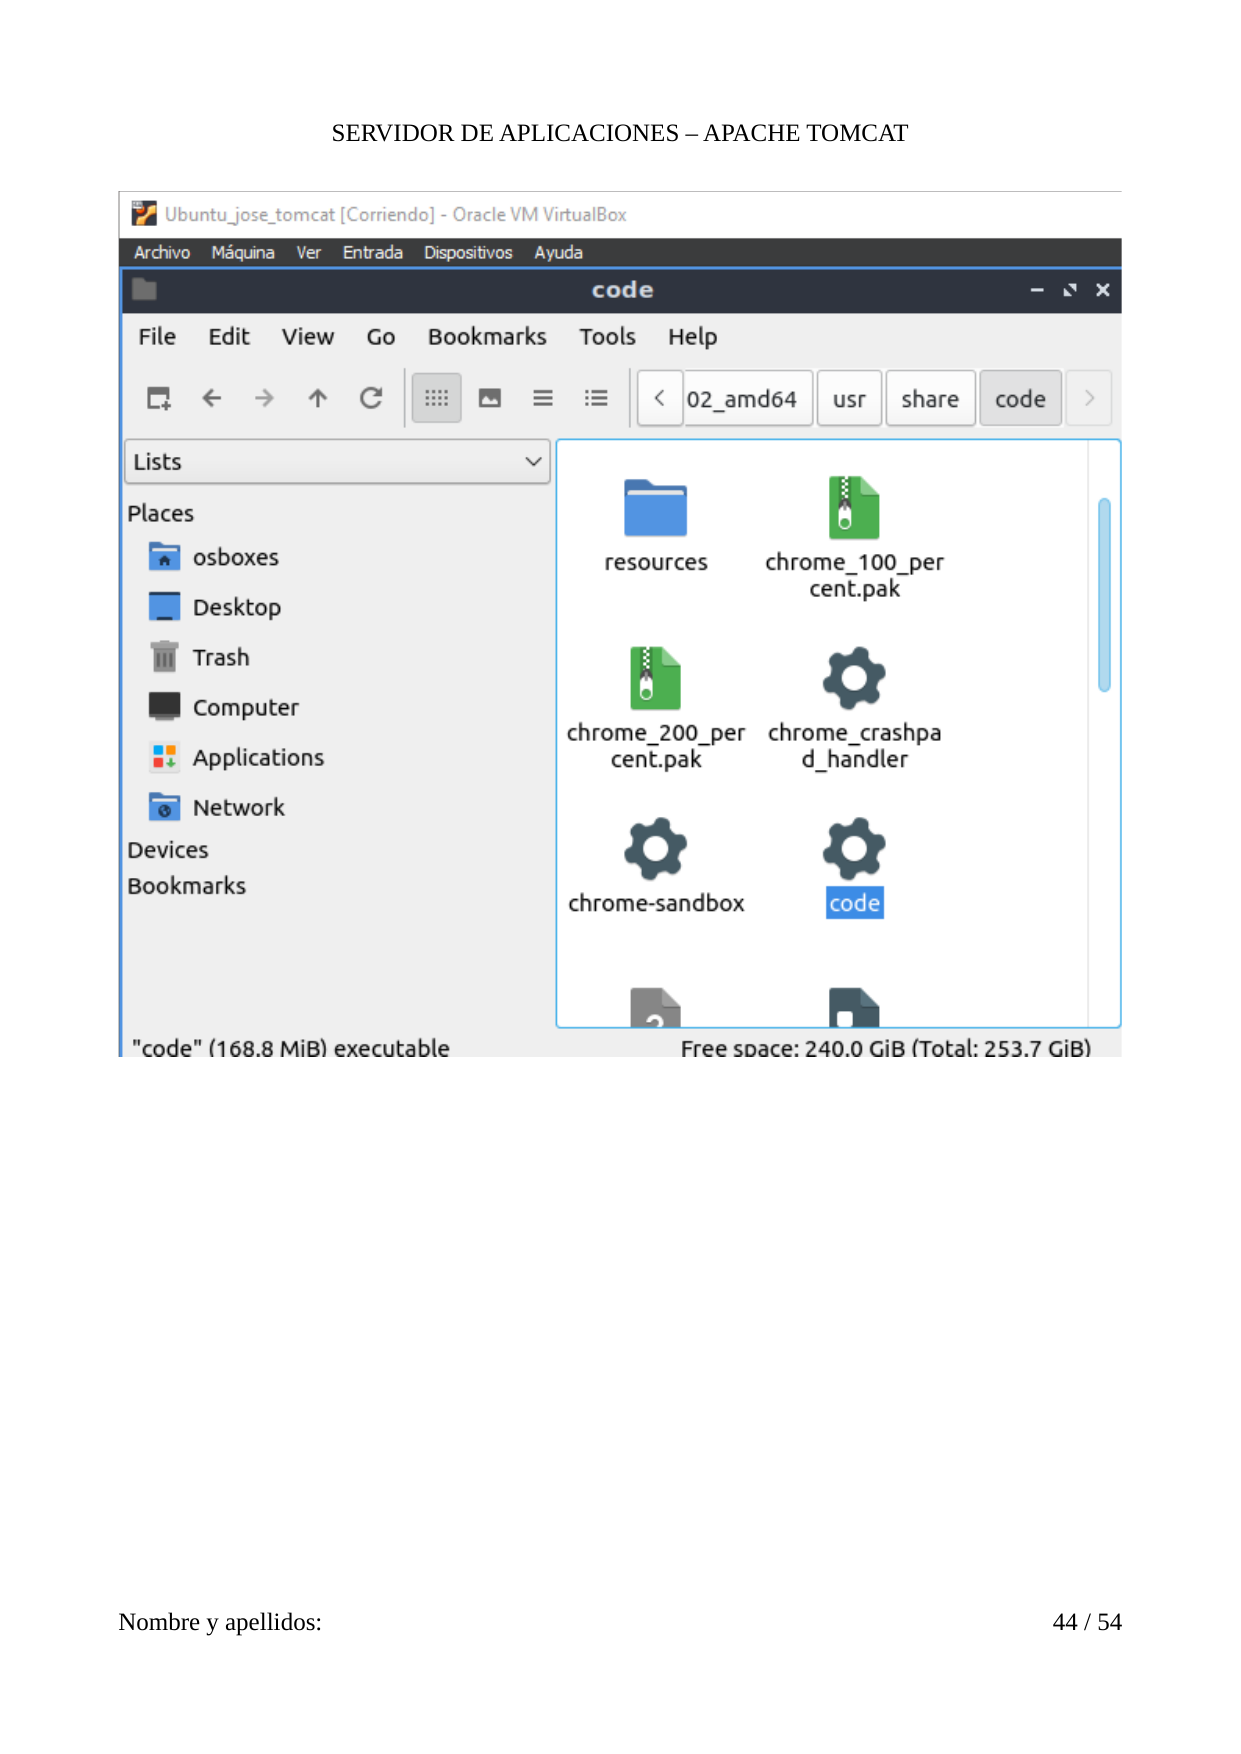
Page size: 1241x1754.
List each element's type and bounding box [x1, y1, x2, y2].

picture [118, 191, 1122, 1057]
